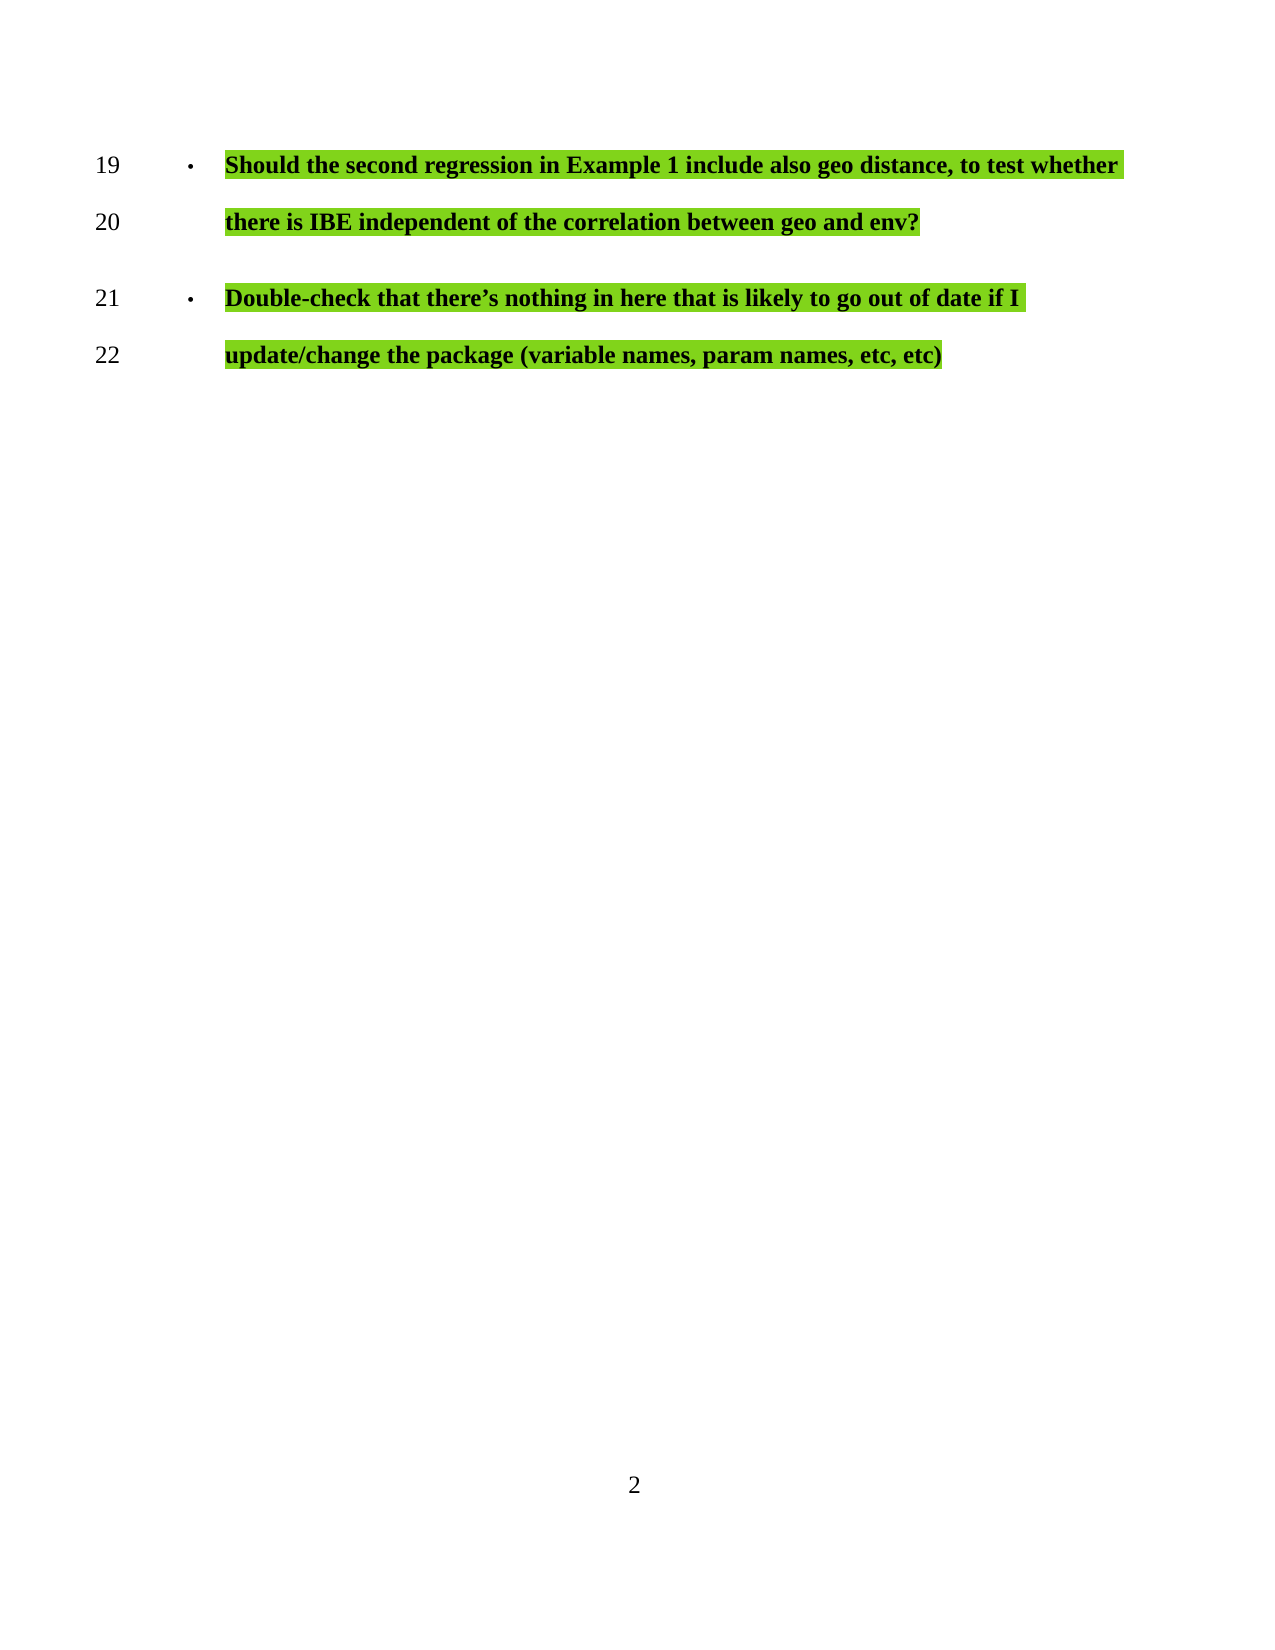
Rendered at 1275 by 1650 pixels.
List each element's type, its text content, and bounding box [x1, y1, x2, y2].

list Double-check that there’s nothing in here that is likely to go out of date if I update/change the package (variable names, param names, etc, etc) [187, 283, 1125, 369]
list Should the second regression in Example 1 include also geo distance, to test whether there is IBE independent of the correlation between geo and env? [187, 150, 1125, 236]
